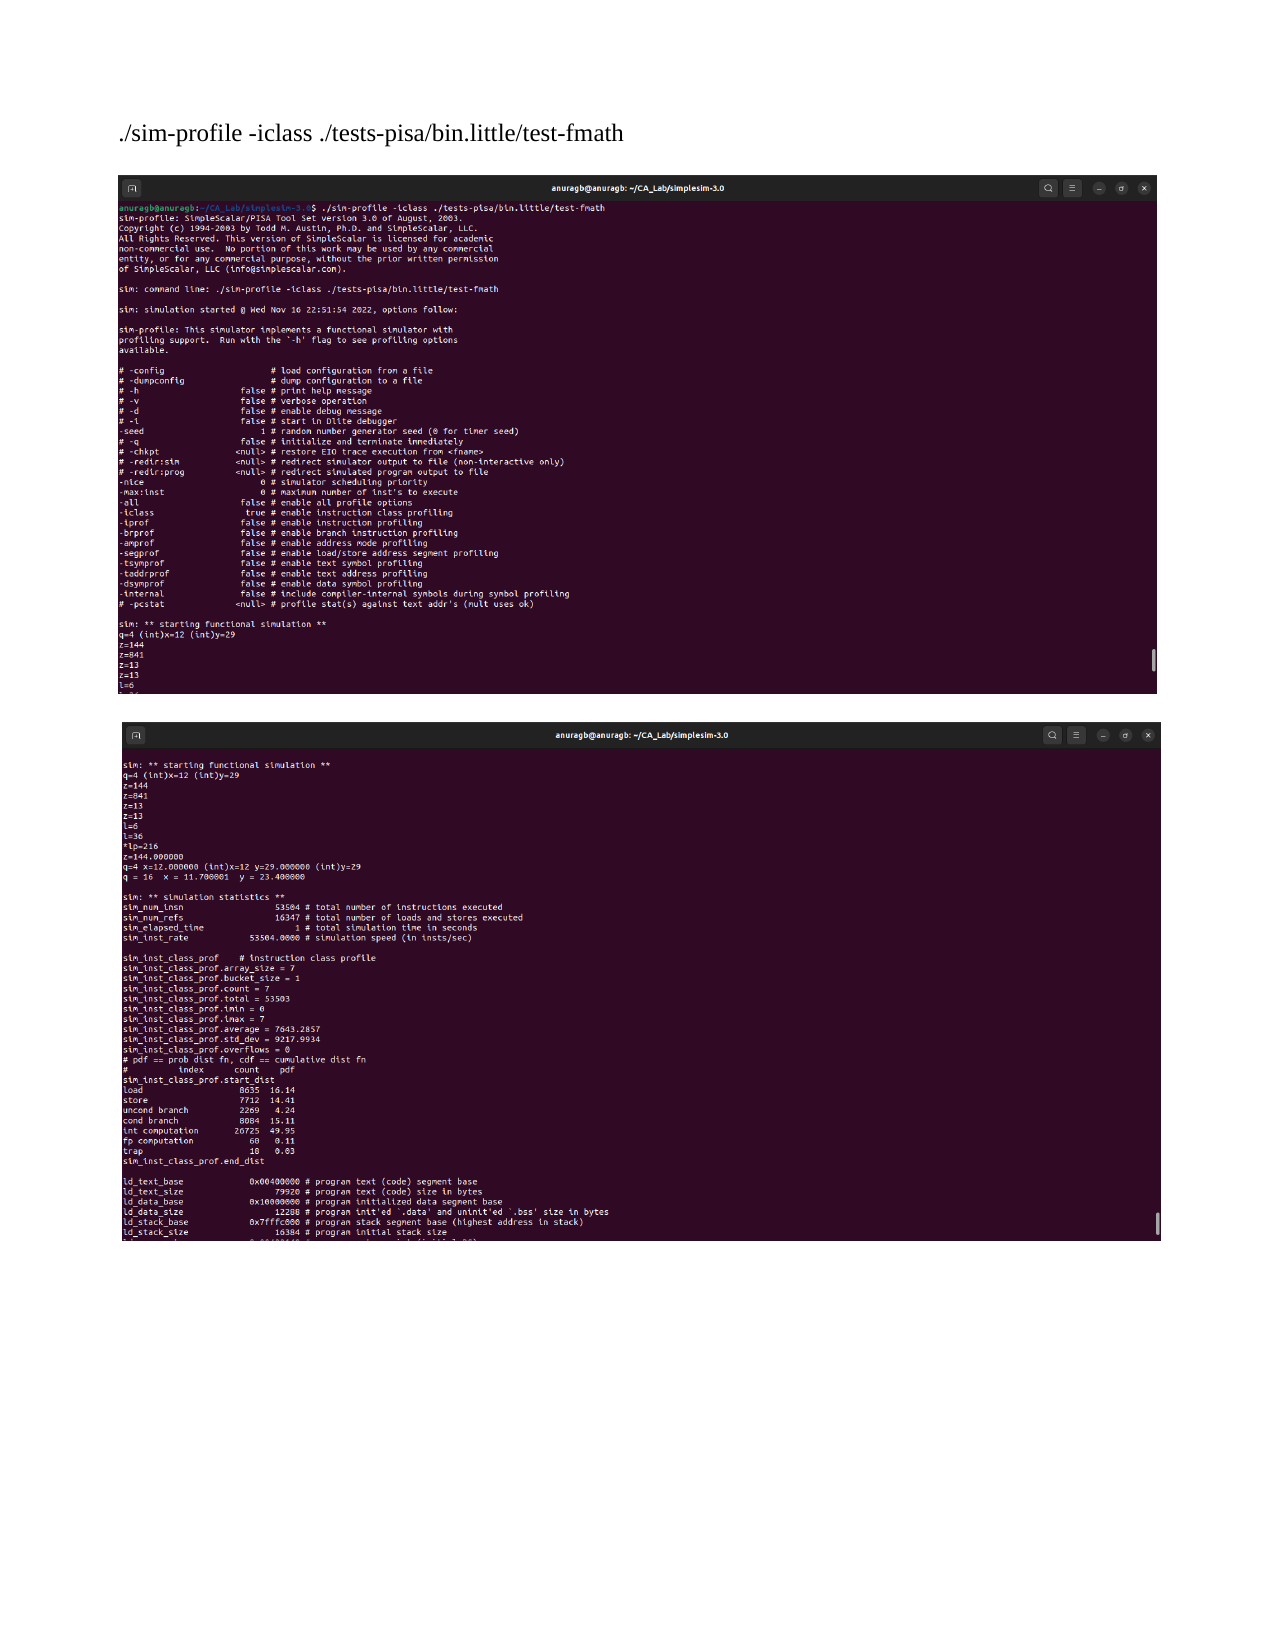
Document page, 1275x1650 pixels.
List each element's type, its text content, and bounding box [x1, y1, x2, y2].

text ./sim-profile -iclass ./tests-pisa/bin.little/test-fmath [118, 118, 1157, 147]
picture [118, 175, 1157, 694]
picture [122, 722, 1161, 1241]
